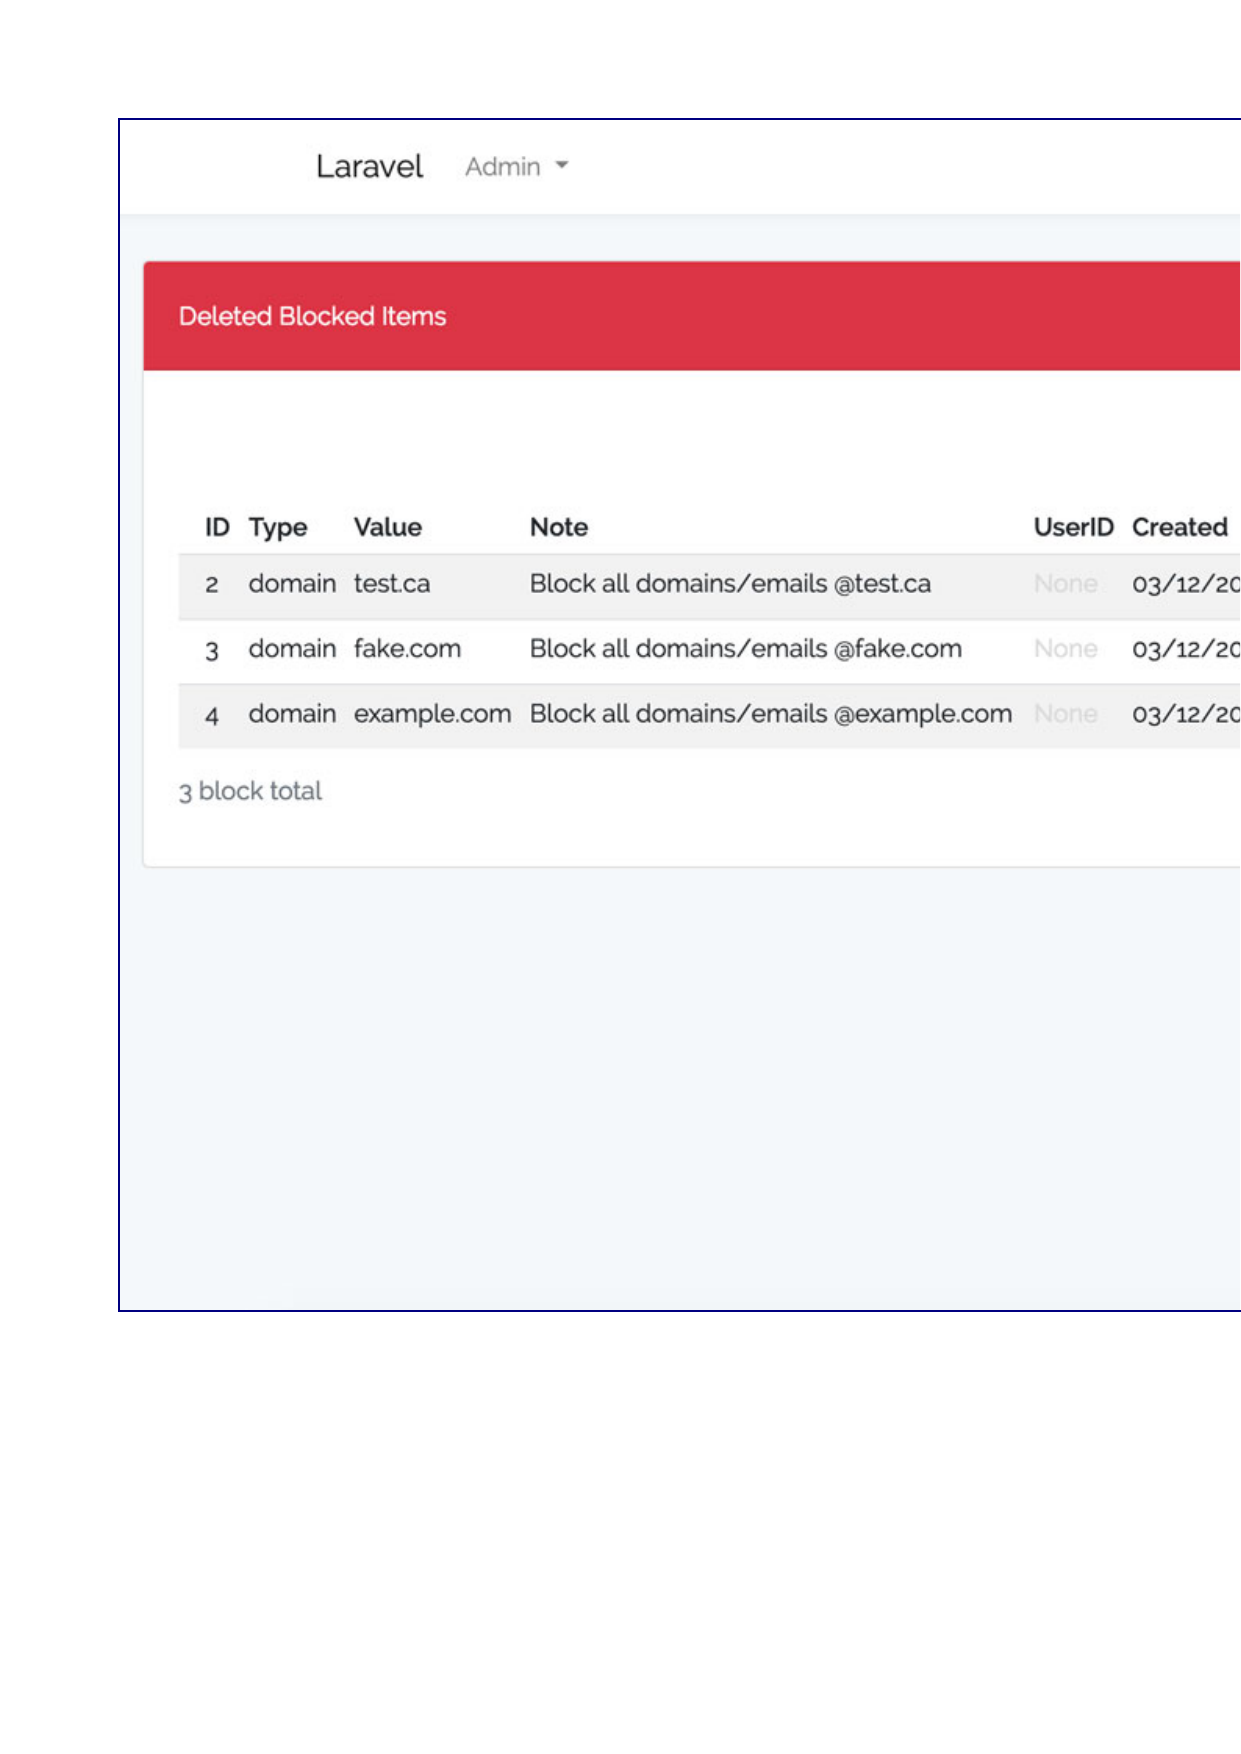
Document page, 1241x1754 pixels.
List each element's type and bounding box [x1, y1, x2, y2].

picture [120, 120, 1241, 1310]
